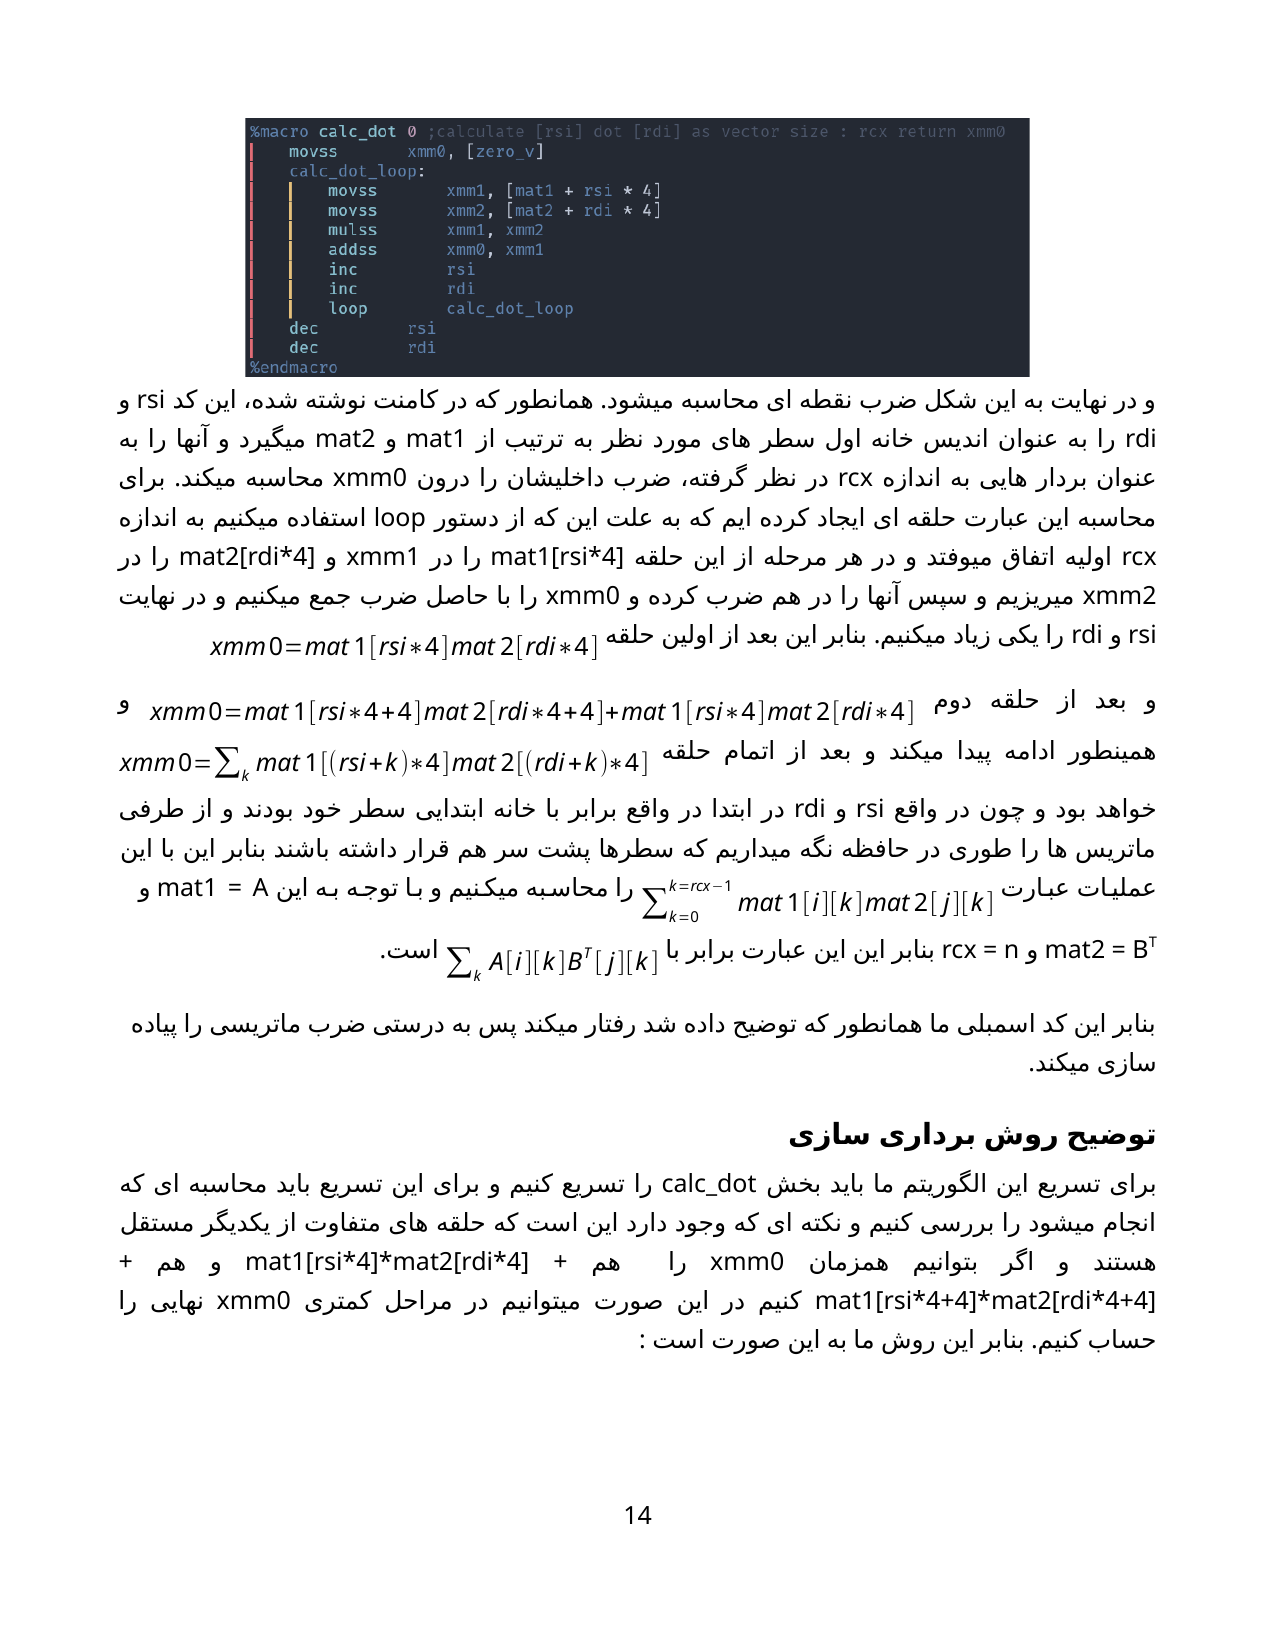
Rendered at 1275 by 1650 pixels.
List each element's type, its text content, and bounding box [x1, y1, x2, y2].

picture [245, 118, 1030, 377]
text و در نهایت به این شکل ضرب نقطه ای محاسبه میشود. همانطور که در کامنت نوشته شده، این کد rsi و rdi را به عنوان اندیس خانه اول سطر های مورد نظر به ترتیب از mat1 و mat2 میگیرد و آنها را به عنوان بردار هایی به اندازه rcx در نظر گرفته، ضرب داخلیشان را درون xmm0 محاسبه میکند. برای محاسبه این عبارت حلقه ای ایجاد کرده ایم که به علت این که از دستور loop استفاده میکنیم به اندازه rcx اولیه اتفاق میوفتد و در هر مرحله از این حلقه mat1[rsi*4] را در xmm1 و mat2[rdi*4] را در xmm2 میریزیم و سپس آنها را در هم ضرب کرده و xmm0 را با حاصل ضرب جمع میکنیم و در نهایت rsi و rdi را یکی زیاد میکنیم. بنابر این بعد از اولین حلقه [118, 118, 1157, 662]
text برای تسریع این الگوریتم ما باید بخش calc_dot را تسریع کنیم و برای این تسریع باید محاسبه ای که انجام میشود را بررسی کنیم و نکته ای که وجود دارد این است که حلقه های متفاوت از یکدیگر مستقل هستند و اگر بتوانیم همزمان xmm0 را هم + mat1[rsi*4]*mat2[rdi*4] و هم + mat1[rsi*4+4]*mat2[rdi*4+4] کنیم در این صورت میتوانیم در مراحل کمتری xmm0 نهایی را حساب کنیم. بنابر این روش ما به این صورت است : [118, 1165, 1157, 1356]
text بنابر این کد اسمبلی ما همانطور که توضیح داده شد رفتار میکند پس به درستی ضرب ماتریسی را پیاده سازی میکند. [118, 1006, 1157, 1079]
subtitle توضیح روش برداری سازی [118, 1113, 1157, 1153]
text و بعد از حلقه دوم و همینطور ادامه پیدا میکند و بعد از اتمام حلقه خواهد بود و چون در واقع rsi و rdi در ابتدا در واقع برابر با خانه ابتدایی سطر خود بودند و از طرفی ماتریس ها را طوری در حافظه نگه میداریم که سطرها پشت سر هم قرار داشته باشند بنابر این با این عملیات عبارت را محاسبه میکنیم و با توجه به این mat1 = A و mat2 = BT و rcx = n بنابر این این عبارت برابر با است. [118, 682, 1157, 986]
